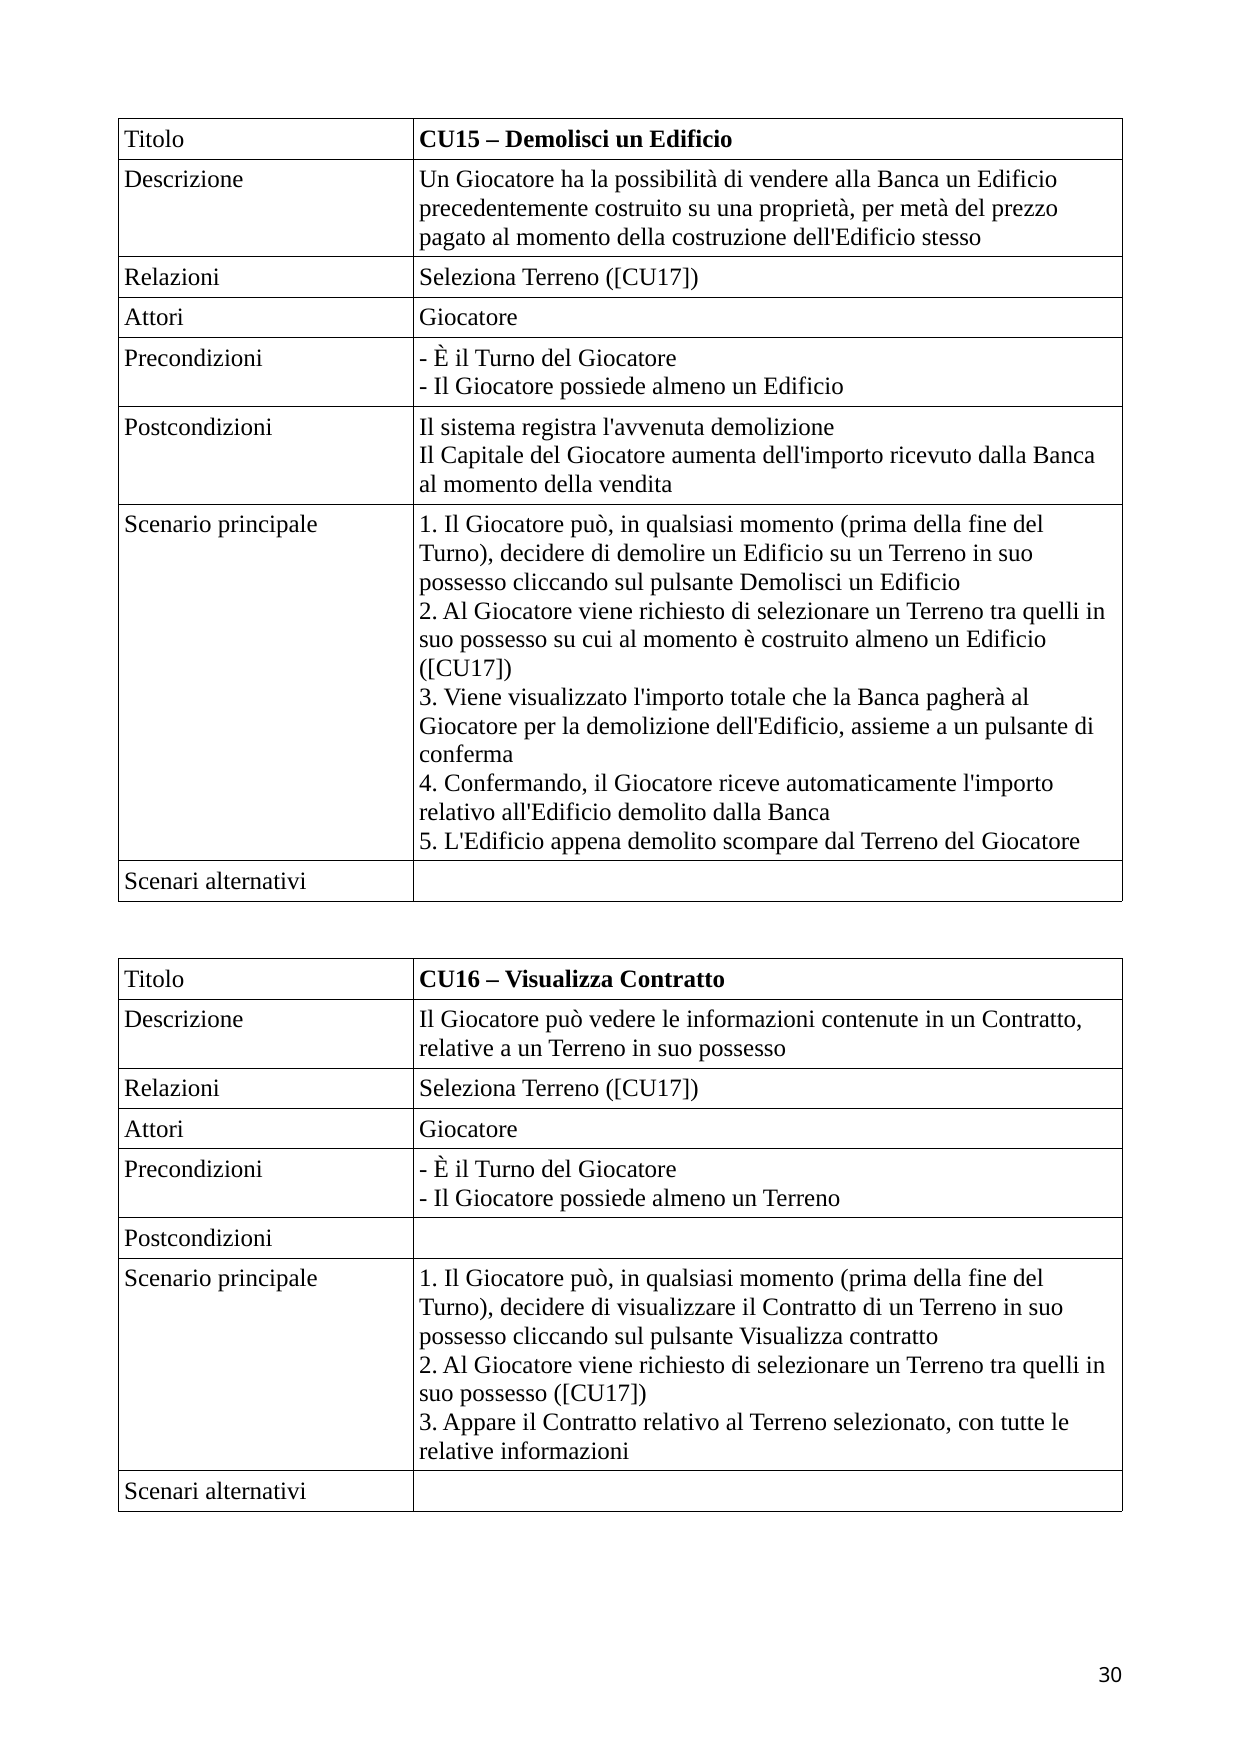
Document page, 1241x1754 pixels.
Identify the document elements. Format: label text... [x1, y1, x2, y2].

table_cell Scenario principale [119, 1259, 413, 1470]
table_header Titolo [119, 959, 413, 998]
table_cell Relazioni [119, 1069, 413, 1108]
table_cell Giocatore [414, 298, 1122, 337]
table_cell [414, 1471, 1122, 1511]
table_cell Seleziona Terreno ([CU17]) [414, 1069, 1122, 1108]
table_cell 1. Il Giocatore può, in qualsiasi momento (prima della fine del Turno), decidere di visualizzare il Contratto di un Terreno in suo possesso cliccando sul pulsante Visualizza contratto 2. Al Giocatore viene richiesto di selezionare un Terreno tra quelli in suo possesso ([CU17]) 3. Appare il Contratto relativo al Terreno selezionato, con tutte le relative informazioni [414, 1259, 1122, 1470]
table_cell 1. Il Giocatore può, in qualsiasi momento (prima della fine del Turno), decidere di demolire un Edificio su un Terreno in suo possesso cliccando sul pulsante Demolisci un Edificio 2. Al Giocatore viene richiesto di selezionare un Terreno tra quelli in suo possesso su cui al momento è costruito almeno un Edificio ([CU17]) 3. Viene visualizzato l'importo totale che la Banca pagherà al Giocatore per la demolizione dell'Edificio, assieme a un pulsante di conferma 4. Confermando, il Giocatore riceve automaticamente l'importo relativo all'Edificio demolito dalla Banca 5. L'Edificio appena demolito scompare dal Terreno del Giocatore [414, 505, 1122, 860]
table_cell - È il Turno del Giocatore - Il Giocatore possiede almeno un Terreno [414, 1149, 1122, 1217]
table_header CU15 – Demolisci un Edificio [414, 119, 1122, 158]
table_cell - È il Turno del Giocatore - Il Giocatore possiede almeno un Edificio [414, 338, 1122, 406]
table_cell Precondizioni [119, 1149, 413, 1217]
table_cell Seleziona Terreno ([CU17]) [414, 257, 1122, 297]
table_cell Attori [119, 298, 413, 337]
table_cell Postcondizioni [119, 407, 413, 504]
table_cell Relazioni [119, 257, 413, 297]
table_header Titolo [119, 119, 413, 158]
table_cell Il sistema registra l'avvenuta demolizione Il Capitale del Giocatore aumenta dell'importo ricevuto dalla Banca al momento della vendita [414, 407, 1122, 504]
table_cell [414, 1218, 1122, 1258]
table_cell Un Giocatore ha la possibilità di vendere alla Banca un Edificio precedentemente costruito su una proprietà, per metà del prezzo pagato al momento della costruzione dell'Edificio stesso [414, 160, 1122, 256]
table_cell Attori [119, 1109, 413, 1148]
table_cell Scenario principale [119, 505, 413, 860]
table_cell [414, 861, 1122, 901]
table_cell Il Giocatore può vedere le informazioni contenute in un Contratto, relative a un Terreno in suo possesso [414, 1000, 1122, 1068]
table_cell Giocatore [414, 1109, 1122, 1148]
table_cell Scenari alternativi [119, 1471, 413, 1511]
table_header CU16 – Visualizza Contratto [414, 959, 1122, 998]
table_cell Descrizione [119, 160, 413, 256]
table_cell Scenari alternativi [119, 861, 413, 901]
table_cell Precondizioni [119, 338, 413, 406]
table_cell Postcondizioni [119, 1218, 413, 1258]
table_cell Descrizione [119, 1000, 413, 1068]
